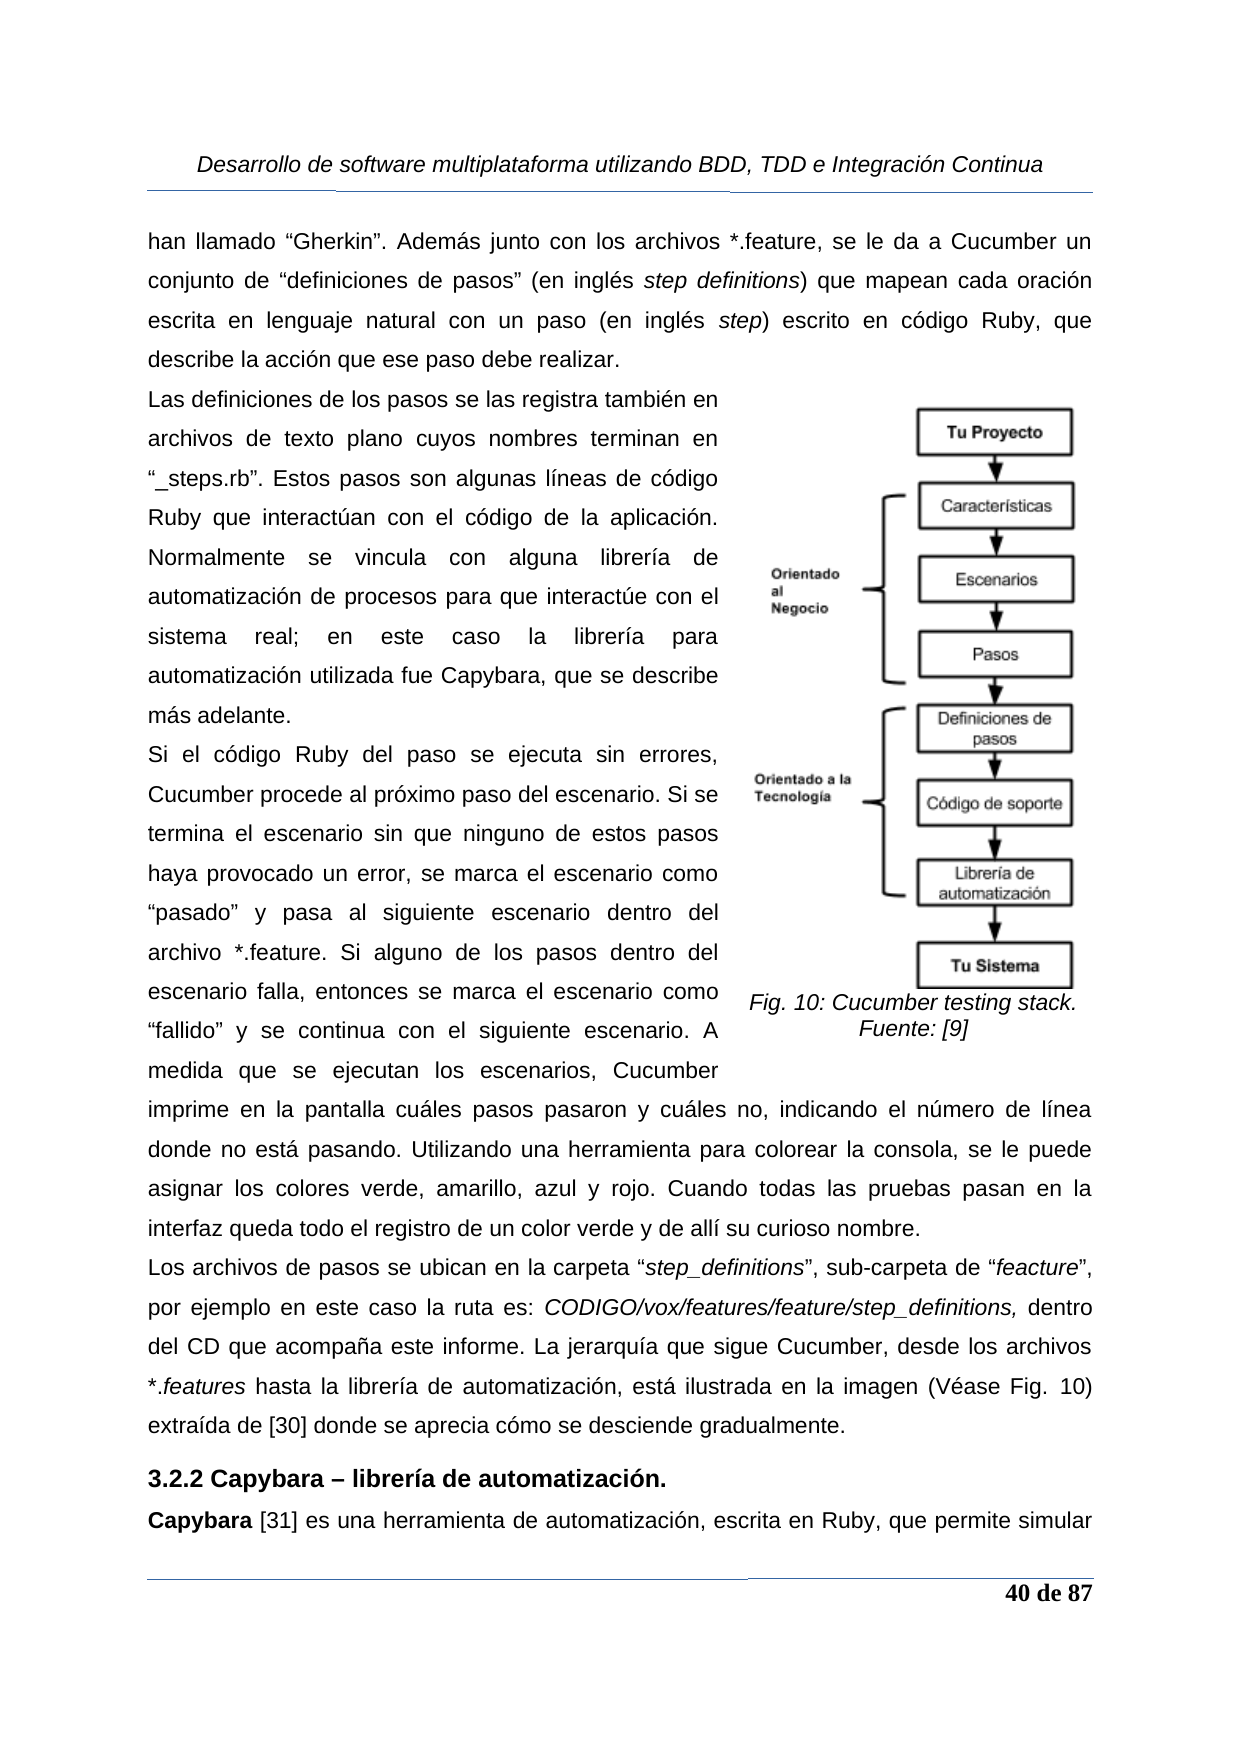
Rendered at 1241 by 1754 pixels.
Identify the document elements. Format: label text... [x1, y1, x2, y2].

text Capybara [31] es una herramienta de automatización, escrita en Ruby, que permite simular [148, 1507, 1093, 1533]
text Los archivos de pasos se ubican en la carpeta “step_definitions”, sub-carpeta de “feacture”, por ejemplo en este caso la ruta es: CODIGO/vox/features/feature/step_definitions, dentro del CD que acompaña este informe. La jerarquía que sigue Cucumber, desde los archivos *.features hasta la librería de automatización, está ilustrada en la imagen (Véase Fig. 10) extraída de [30] donde se aprecia cómo se desciende gradualmente. [148, 1254, 1093, 1439]
text han llamado “Gherkin”. Además junto con los archivos *.feature, se le da a Cucumber un conjunto de “definiciones de pasos” (en inglés step definitions) que mapean cada oración escrita en lenguaje natural con un paso (en inglés step) escrito en código Ruby, que describe la acción que ese paso debe realizar. [148, 228, 1093, 373]
picture [736, 401, 1090, 989]
text Si el código Ruby del paso se ejecuta sin errores, Cucumber procede al próximo paso del escenario. Si se termina el escenario sin que ninguno de estos pasos haya provocado un error, se marca el escenario como “pasado” y pasa al siguiente escenario dentro del archivo *.feature. Si alguno de los pasos dentro del escenario falla, entonces se marca el escenario como “fallido” y se continua con el siguiente escenario. A medida que se ejecutan los escenarios, Cucumber imprime en la pantalla cuáles pasos pasaron y cuáles no, indicando el número de línea donde no está pasando. Utilizando una herramienta para colorear la consola, se le puede asignar los colores verde, amarillo, azul y rojo. Cuando todas las pruebas pasan en la interfaz queda todo el registro de un color verde y de allí su curioso nombre. [148, 741, 1093, 1241]
list 3.2.2 Capybara – librería de automatización. [148, 1463, 1093, 1492]
text Las definiciones de los pasos se las registra también en archivos de texto plano cuyos nombres terminan en “_steps.rb”. Estos pasos son algunas líneas de código Ruby que interactúan con el código de la aplicación. Normalmente se vincula con alguna librería de automatización de procesos para que interactúe con el sistema real; en este caso la librería para automatización utilizada fue Capybara, que se describe más adelante. [148, 386, 1096, 728]
text Fig. 10: Cucumber testing stack. Fuente: [9] [731, 401, 1096, 1041]
